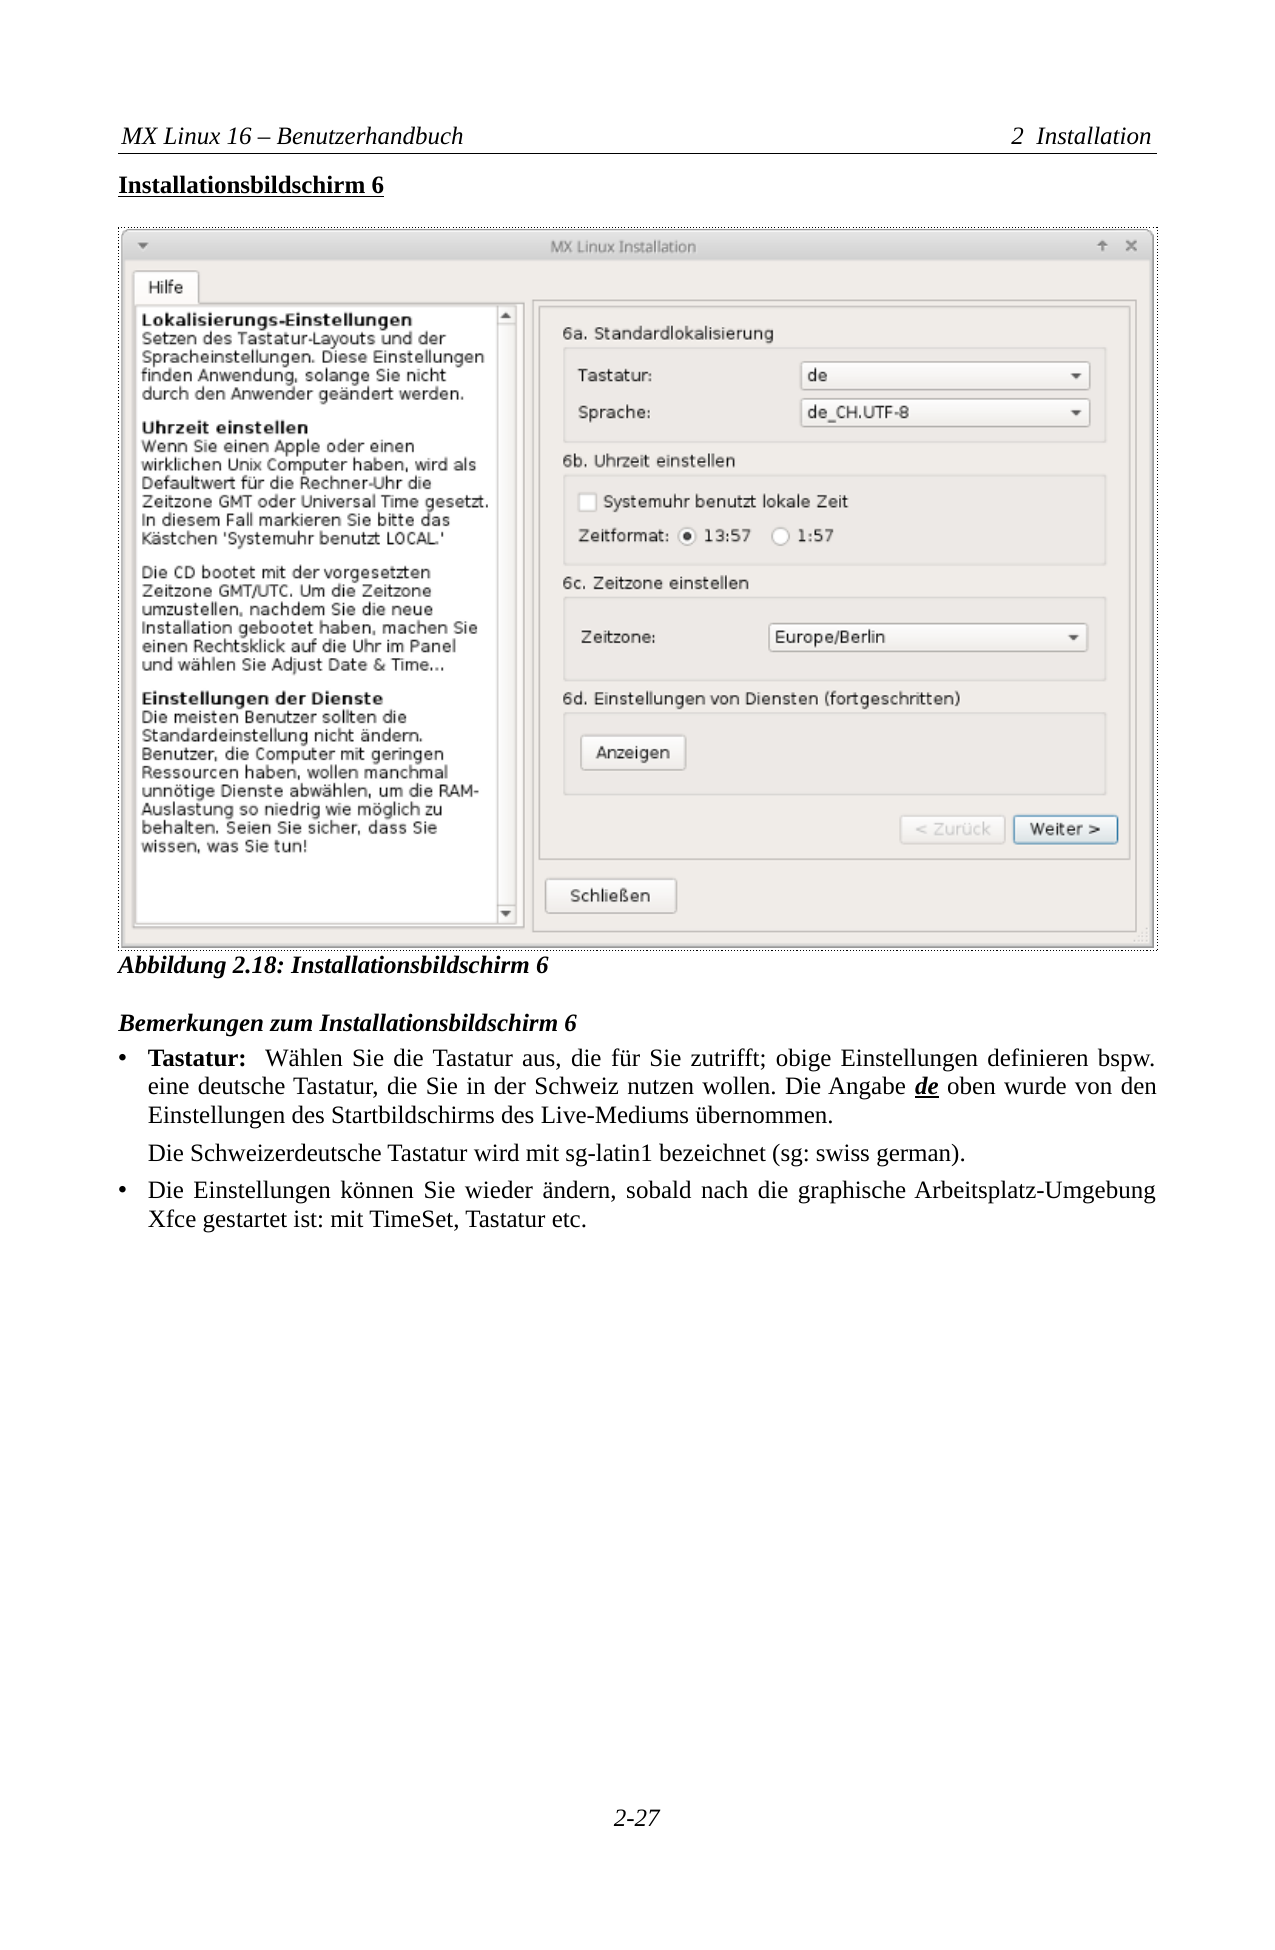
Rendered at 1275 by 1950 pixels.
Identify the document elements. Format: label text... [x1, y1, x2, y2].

text Abbildung 2.18: Installationsbildschirm 6 [118, 227, 1157, 979]
list Die Schweizerdeutsche Tastatur wird mit sg-latin1 bezeichnet (sg: swiss german). [118, 1138, 1157, 1167]
list Die Einstellungen können Sie wieder ändern, sobald nach die graphische Arbeitsplatz-Umgebung Xfce gestartet ist: mit Time­Set, Tastatur etc. [118, 1175, 1157, 1233]
picture [121, 229, 1154, 948]
text Bemerkungen zum Installationsbildschirm 6 [118, 1008, 1157, 1037]
text Installationsbildschirm 6 [118, 171, 1157, 199]
list Tastatur: Wählen Sie die Tastatur aus, die für Sie zutrifft; obige Einstellungen definieren bspw. eine deutsche Tastatur, die Sie in der Schweiz nutzen wollen. Die Angabe de oben wurde von den Einstellungen des Start­bild­schirms des Live-Mediums übernommen. [118, 1043, 1157, 1129]
